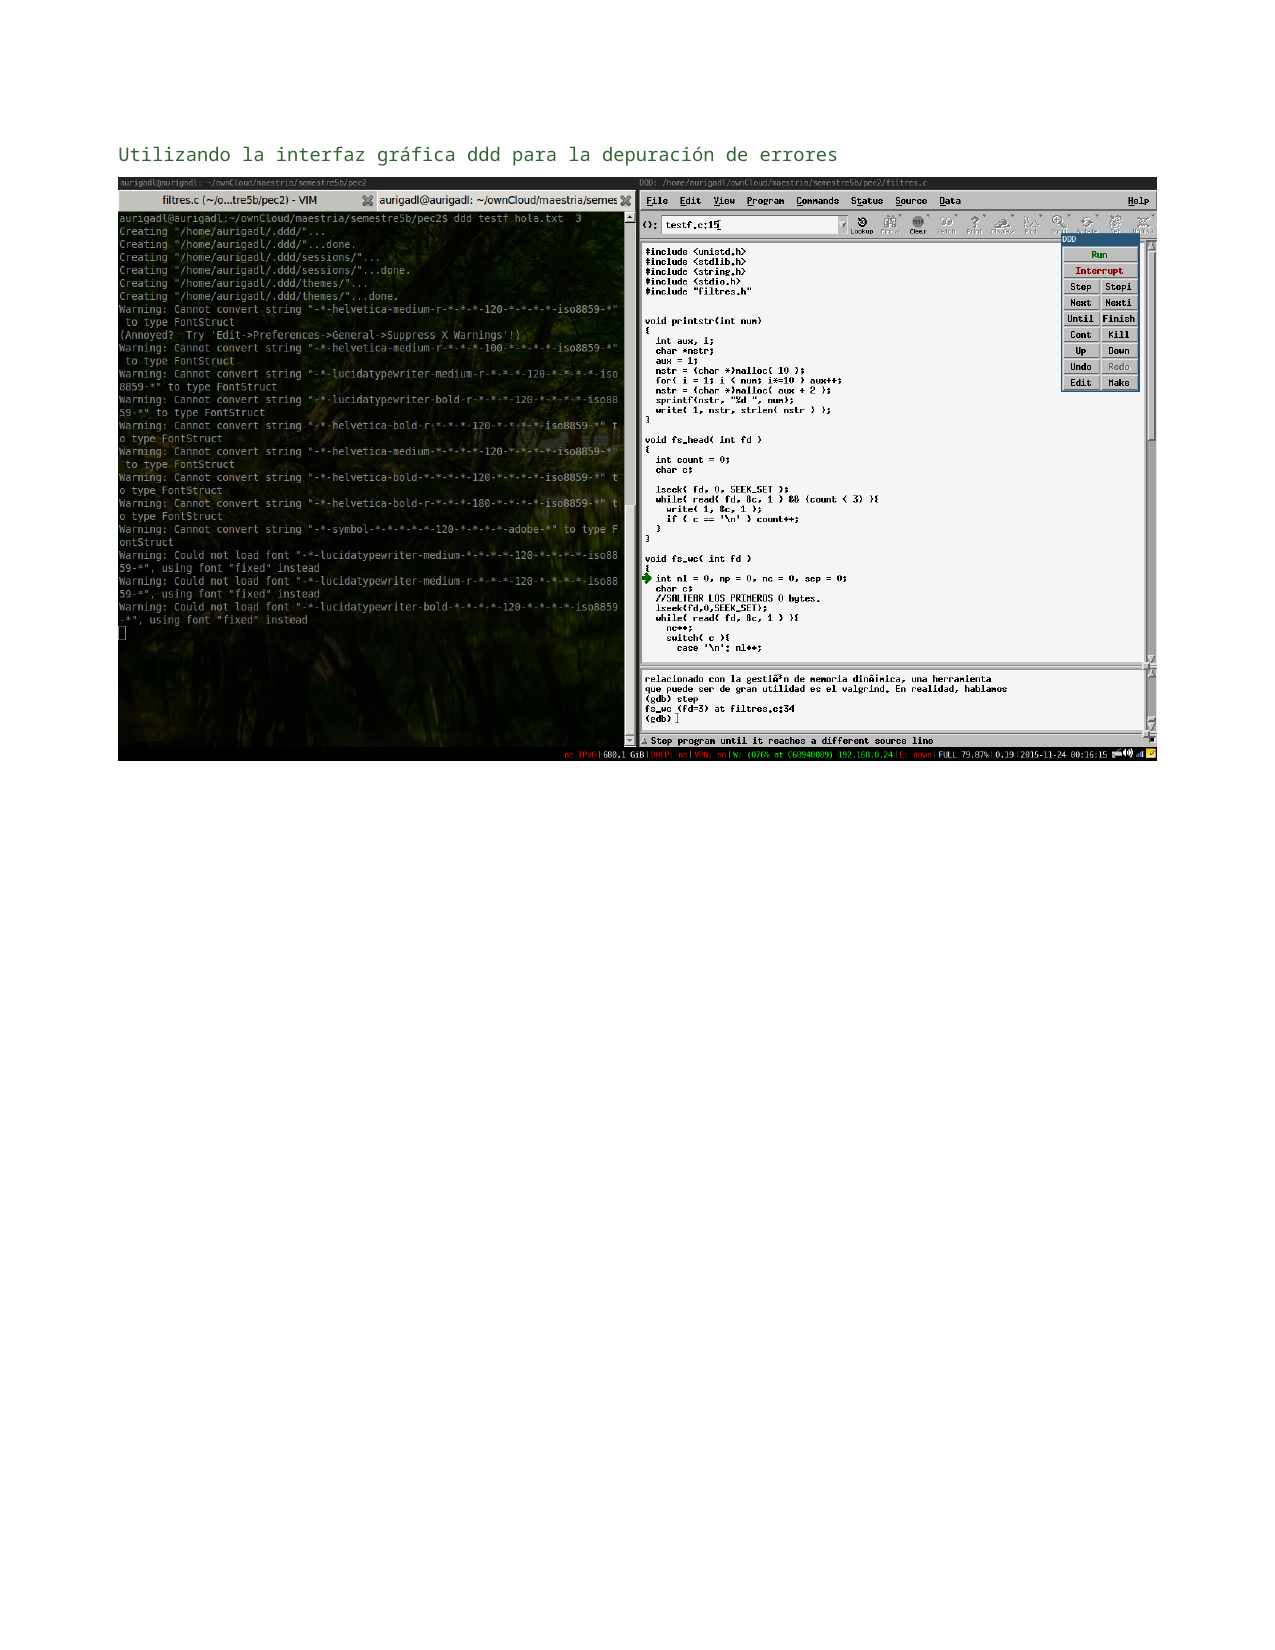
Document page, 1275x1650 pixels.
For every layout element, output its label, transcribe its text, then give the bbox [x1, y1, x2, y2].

text Utilizando la interfaz gráfica ddd para la depuración de errores [118, 148, 1157, 165]
picture [118, 177, 1157, 761]
